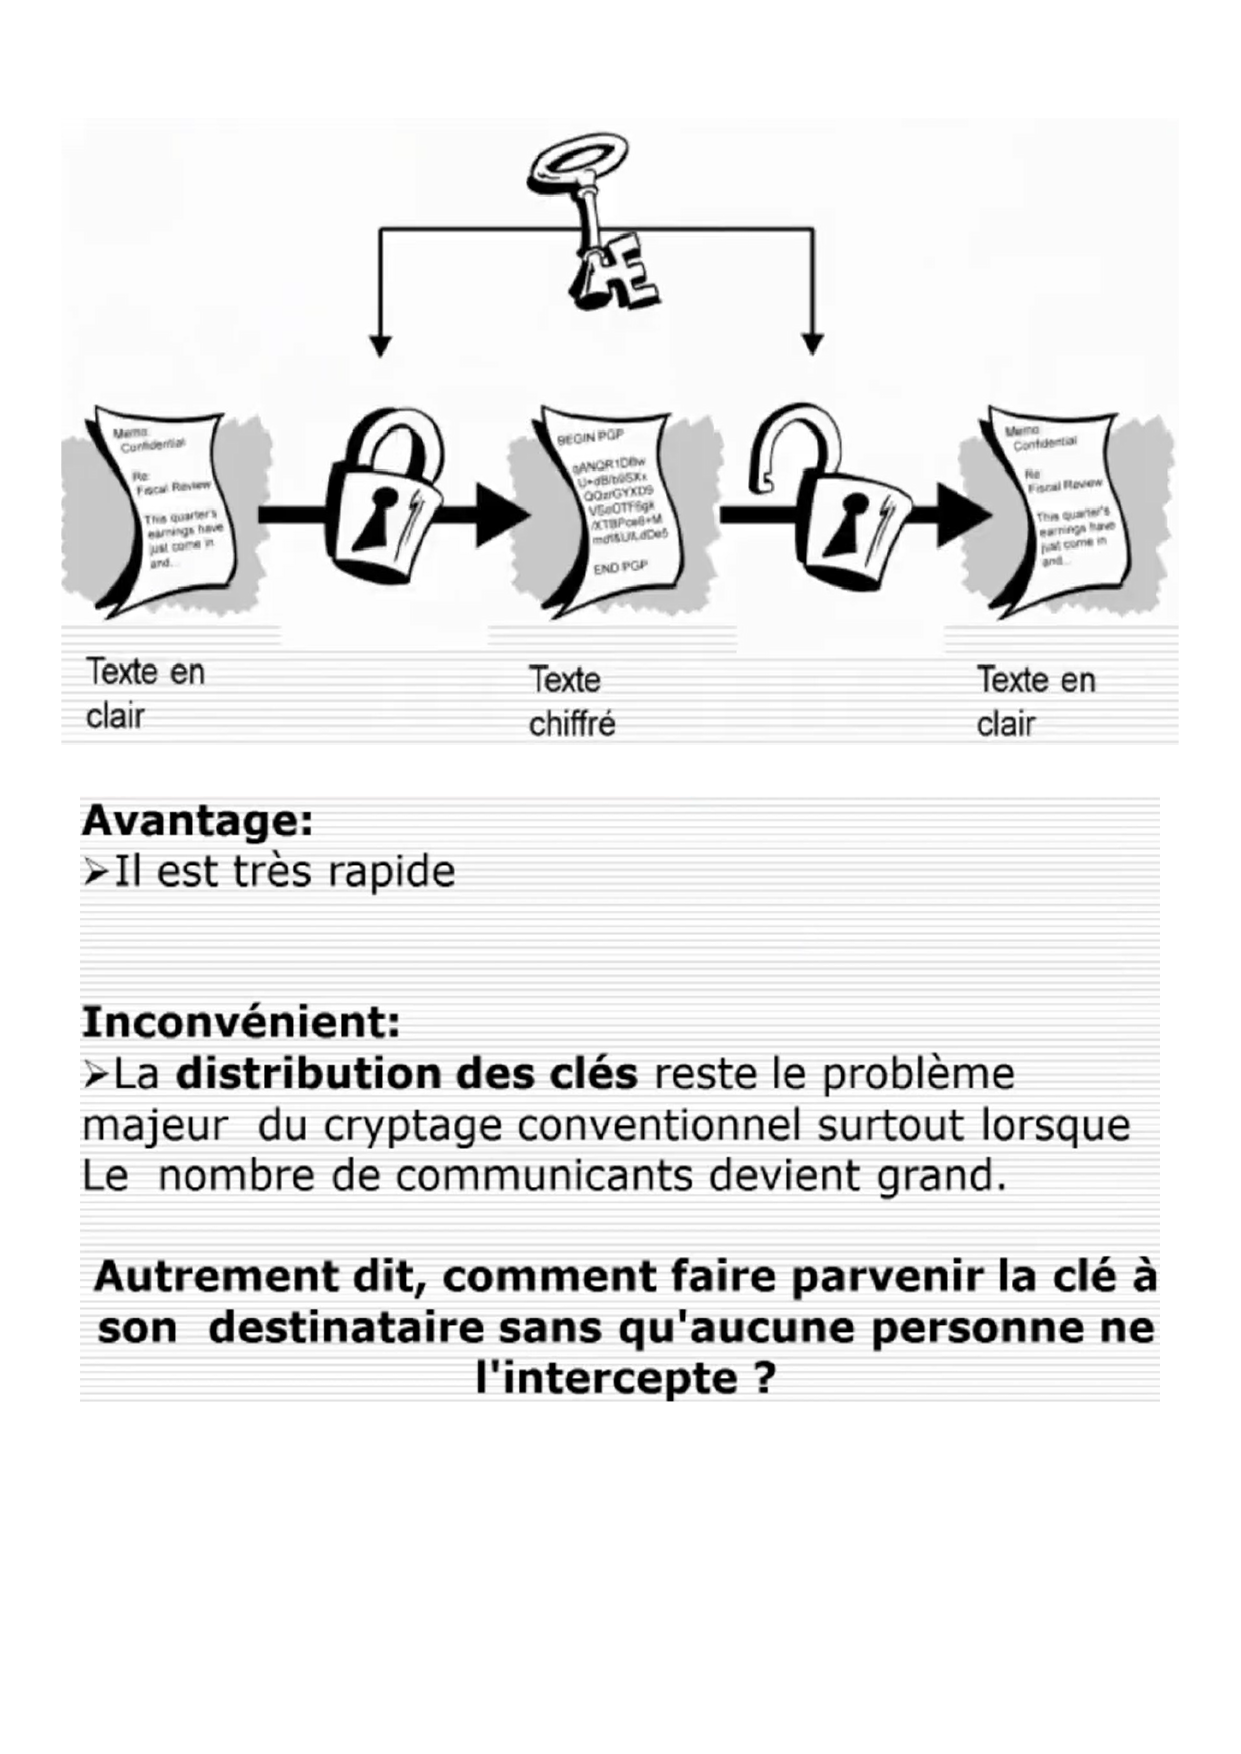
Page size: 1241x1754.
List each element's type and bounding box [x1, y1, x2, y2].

picture [61, 118, 1179, 745]
picture [80, 796, 1160, 1402]
